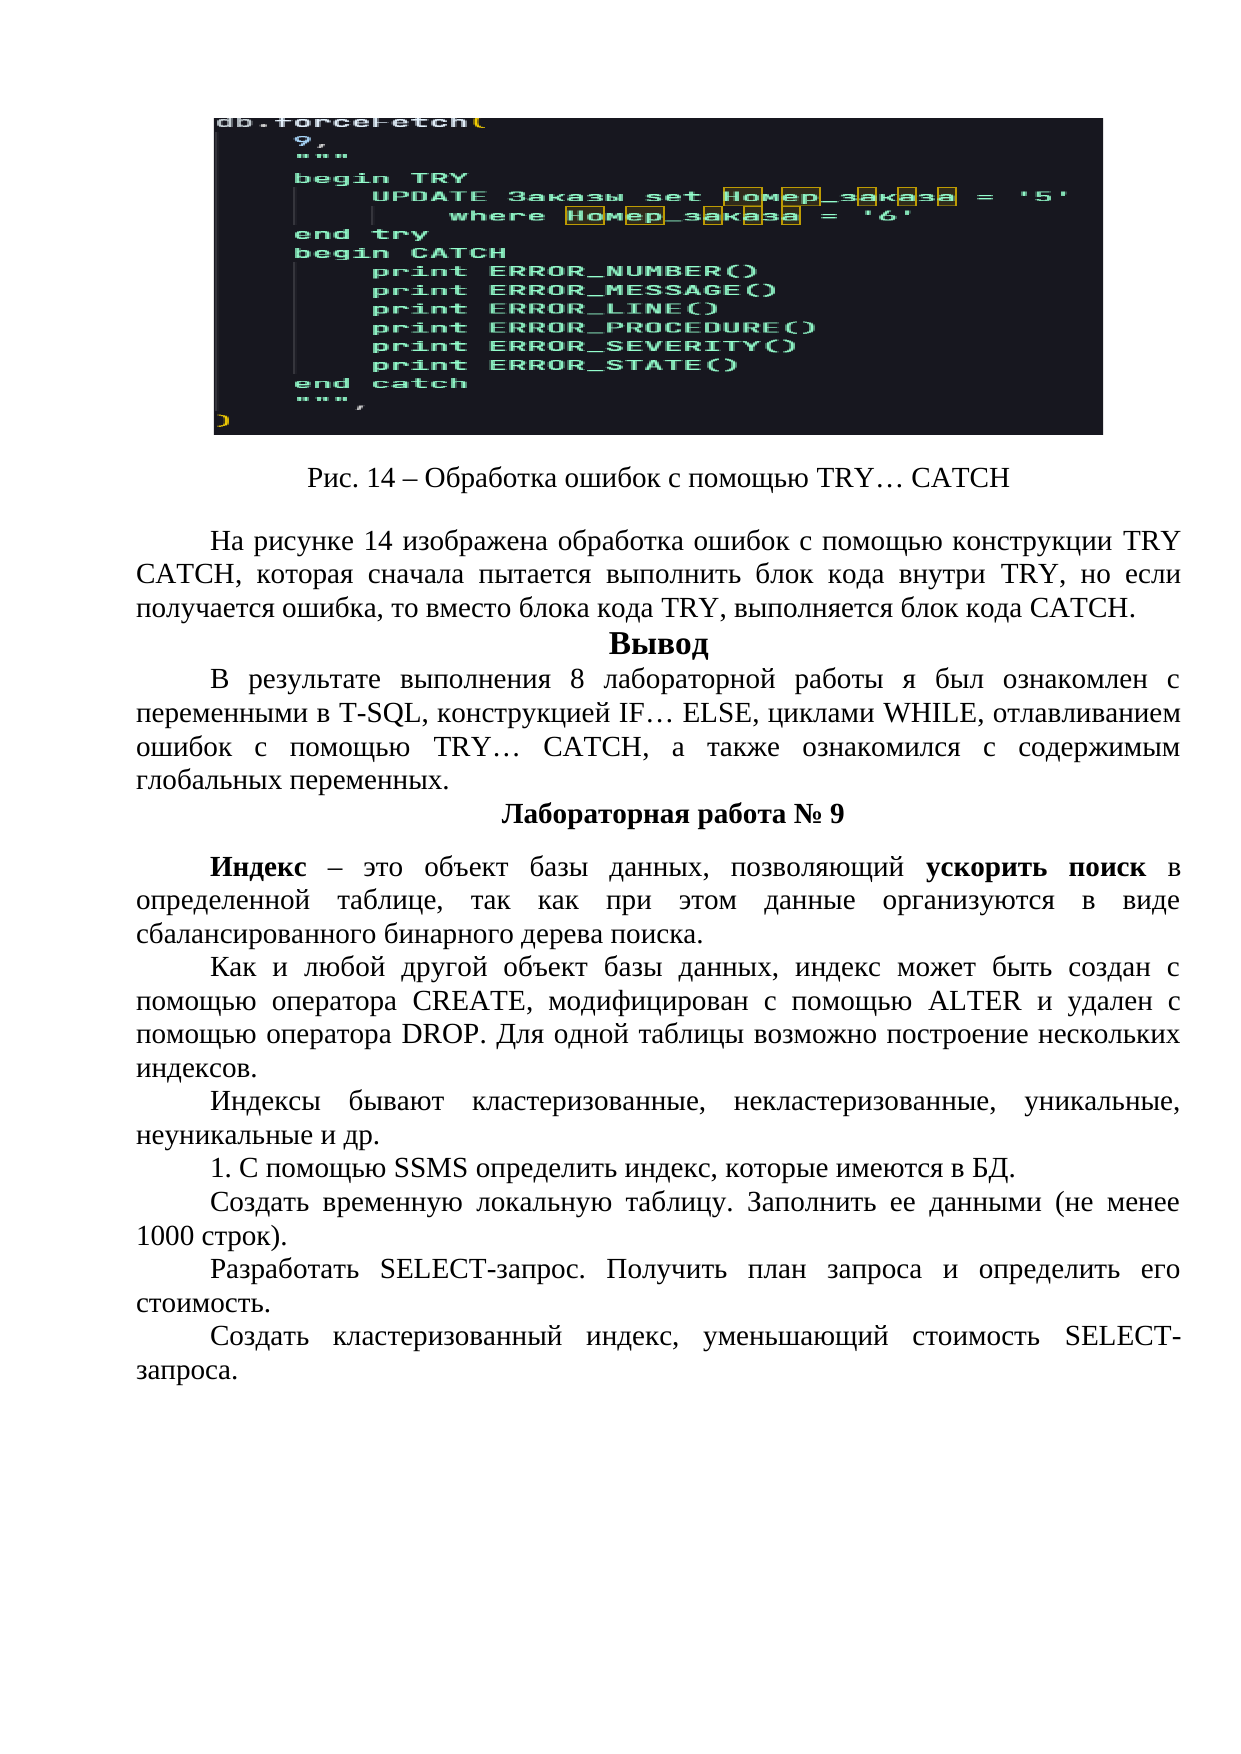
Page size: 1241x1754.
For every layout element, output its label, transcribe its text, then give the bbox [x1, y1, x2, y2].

text Создать кластеризованный индекс, уменьшающий стоимость SELECT-запроса. [136, 1318, 1181, 1385]
text Как и любой другой объект базы данных, индекс может быть создан с помощью оператора CREATE, модифицирован с помощью ALTER и удален с помощью оператора DROP. Для одной таблицы возможно построение нескольких индексов. [136, 949, 1181, 1083]
text 1. С помощью SSMS определить индекс, которые имеются в БД. [136, 1151, 1181, 1184]
text Индексы бывают кластеризованные, некластеризованные, уникальные, неуникальные и др. [136, 1083, 1181, 1151]
text Индекс – это объект базы данных, позволяющий ускорить поиск в определенной таблице, так как при этом данные организуются в виде сбалансированного бинарного дерева поиска. [136, 849, 1181, 949]
text Вывод [136, 623, 1181, 662]
text Рис. 14 – Обработка ошибок с помощью TRY… CATCH [136, 460, 1181, 493]
text Создать временную локальную таблицу. Заполнить ее данными (не менее 1000 строк). [136, 1184, 1181, 1251]
text Разработать SELECT-запрос. Получить план запроса и определить его стоимость. [136, 1251, 1181, 1318]
text Лабораторная работа № 9 [136, 796, 1181, 829]
text На рисунке 14 изображена обработка ошибок с помощью конструкции TRY CATCH, которая сначала пытается выполнить блок кода внутри TRY, но если получается ошибка, то вместо блока кода TRY, выполняется блок кода CATCH. [136, 523, 1181, 623]
text В результате выполнения 8 лабораторной работы я был ознакомлен с переменными в T-SQL, конструкцией IF… ELSE, циклами WHILE, отлавливанием ошибок с помощью TRY… CATCH, а также ознакомился с содержимым глобальных переменных. [136, 662, 1181, 796]
picture [213, 118, 1104, 435]
